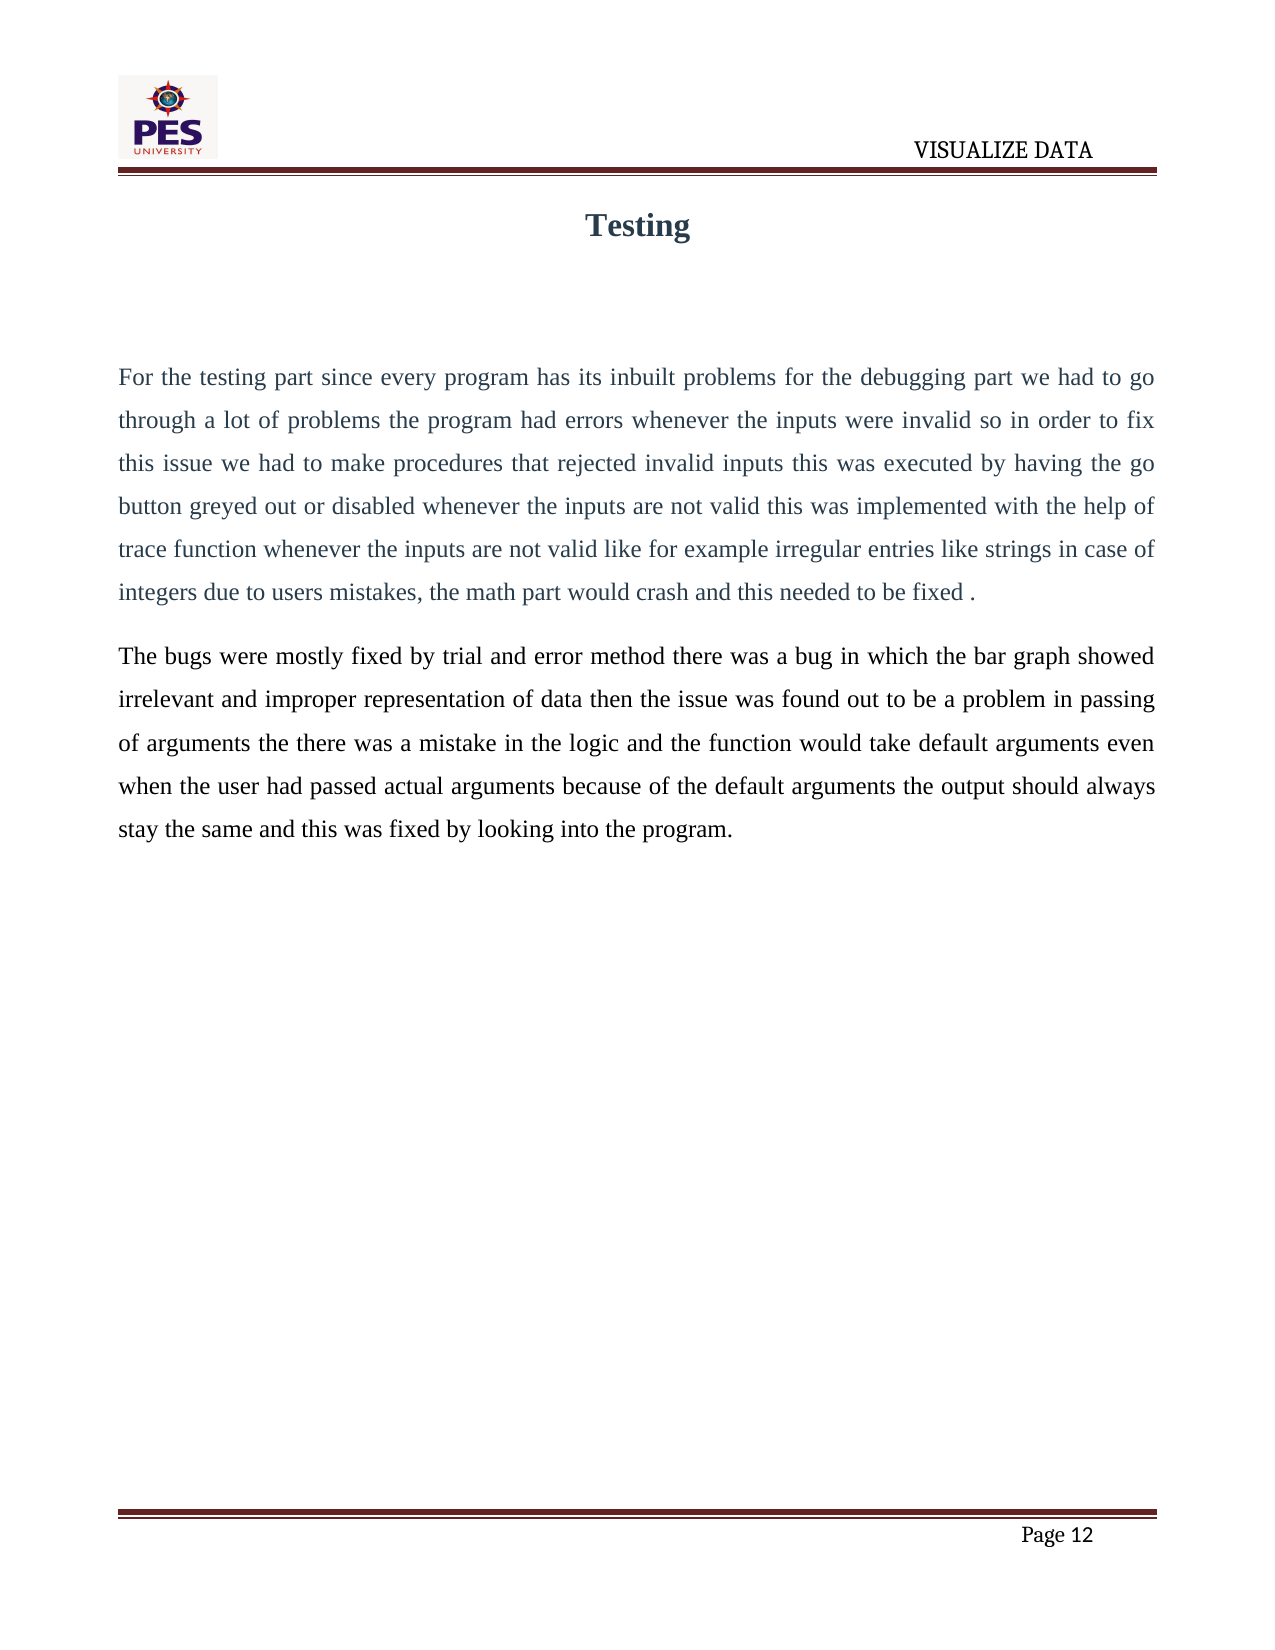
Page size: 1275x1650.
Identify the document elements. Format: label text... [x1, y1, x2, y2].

text The bugs were mostly fixed by trial and error method there was a bug in which the bar graph showed irrelevant and improper representation of data then the issue was found out to be a problem in passing of arguments the there was a mistake in the logic and the function would take default arguments even when the user had passed actual arguments because of the default arguments the output should always stay the same and this was fixed by looking into the program. [118, 641, 1157, 843]
text Testing [118, 205, 1157, 243]
text For the testing part since every program has its inbuilt problems for the debugging part we had to go through a lot of problems the program had errors whenever the inputs were invalid so in order to fix this issue we had to make procedures that rejected invalid inputs this was executed by having the go button greyed out or disabled whenever the inputs are not valid this was implemented with the help of trace function whenever the inputs are not valid like for example irregular entries like strings in case of integers due to users mistakes, the math part would crash and this needed to be fixed . [118, 362, 1157, 606]
picture [118, 75, 218, 159]
